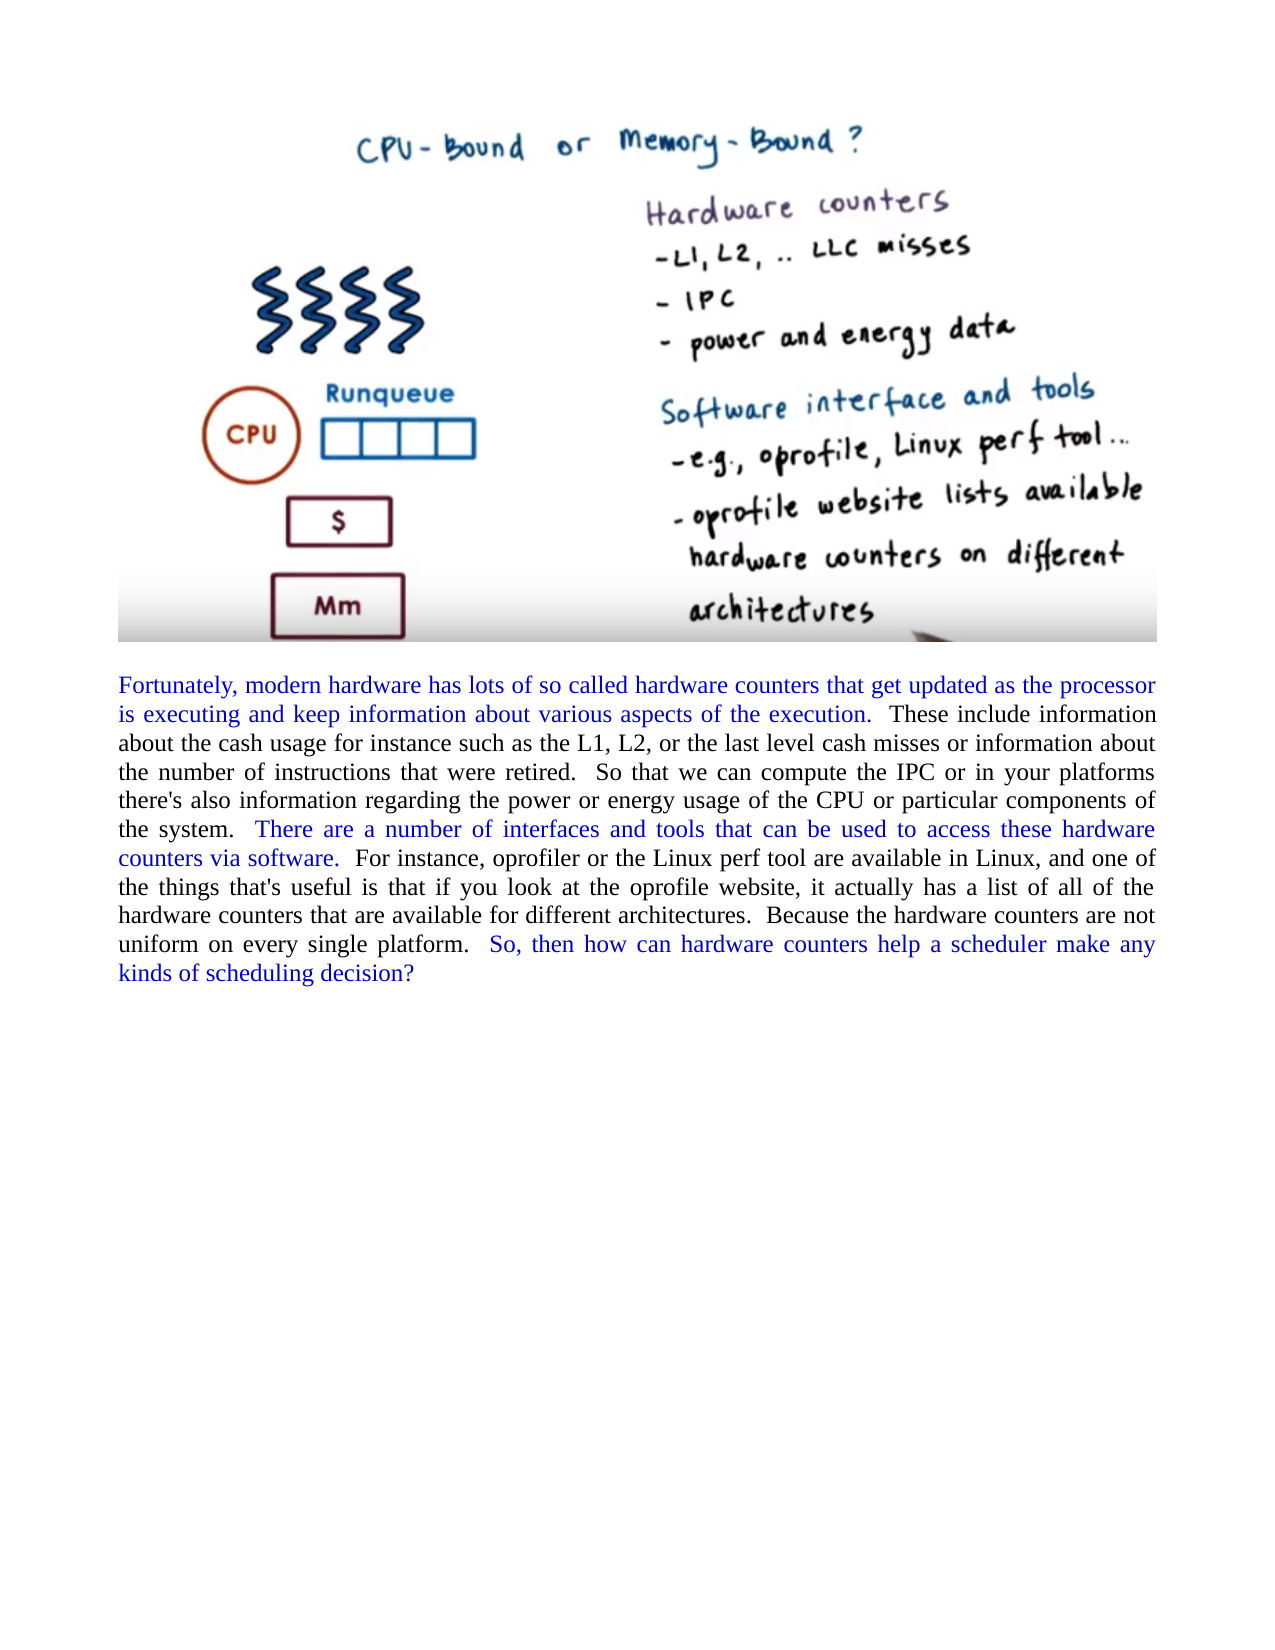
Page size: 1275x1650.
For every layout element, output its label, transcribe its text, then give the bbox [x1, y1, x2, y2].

picture [118, 118, 1157, 642]
text Fortunately, modern hardware has lots of so called hardware counters that get updated as the processor is executing and keep information about various aspects of the execution. These include information about the cash usage for instance such as the L1, L2, or the last level cash misses or information about the number of instructions that were retired. So that we can compute the IPC or in your platforms there's also information regarding the power or energy usage of the CPU or particular components of the system. There are a number of interfaces and tools that can be used to access these hardware counters via software. For instance, oprofiler or the Linux perf tool are available in Linux, and one of the things that's useful is that if you look at the oprofile website, it actually has a list of all of the hardware counters that are available for different architectures. Because the hardware counters are not uniform on every single platform. So, then how can hardware counters help a scheduler make any kinds of scheduling decision? [118, 670, 1157, 987]
